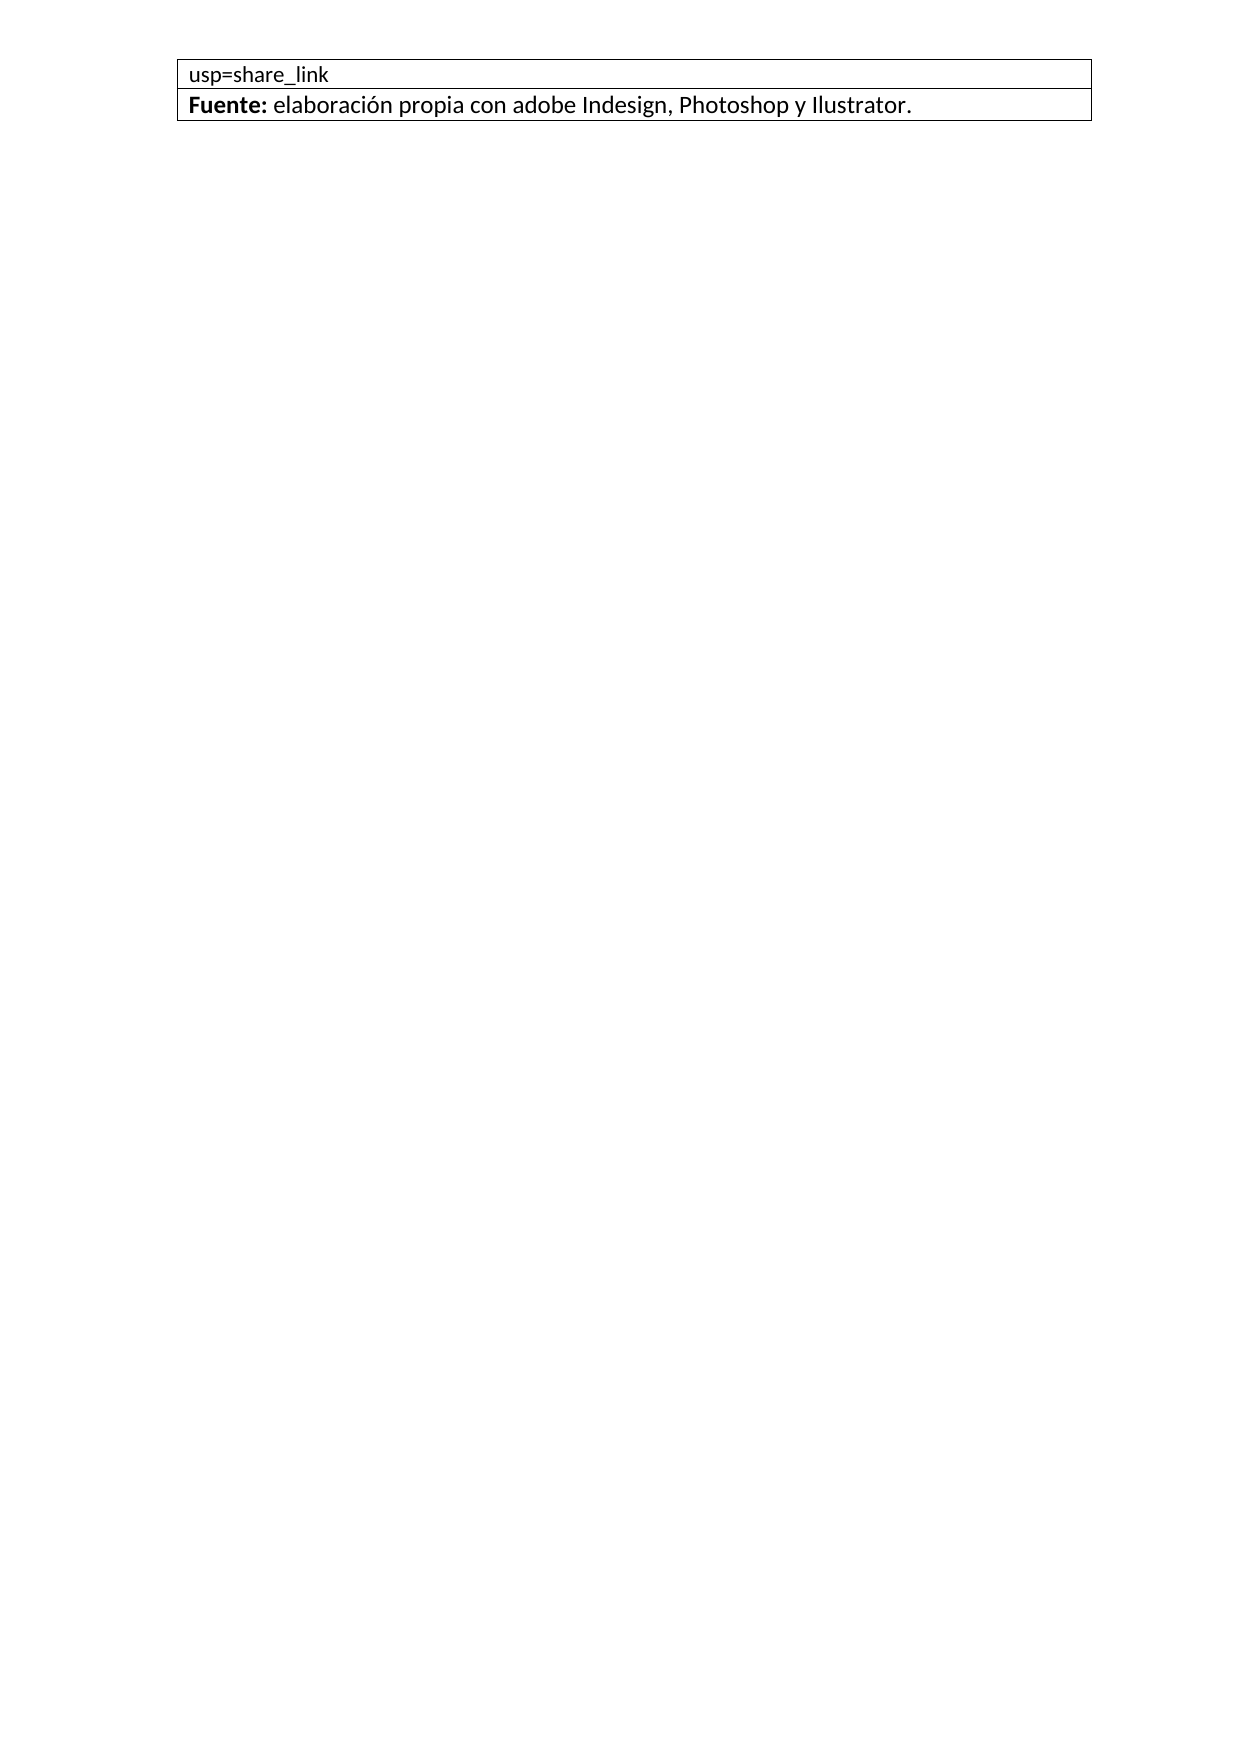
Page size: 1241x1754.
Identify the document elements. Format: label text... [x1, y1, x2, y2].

table_cell usp=share_link [178, 60, 1091, 88]
table_cell Fuente: elaboración propia con adobe Indesign, Photoshop y Ilustrator. [178, 89, 1091, 120]
